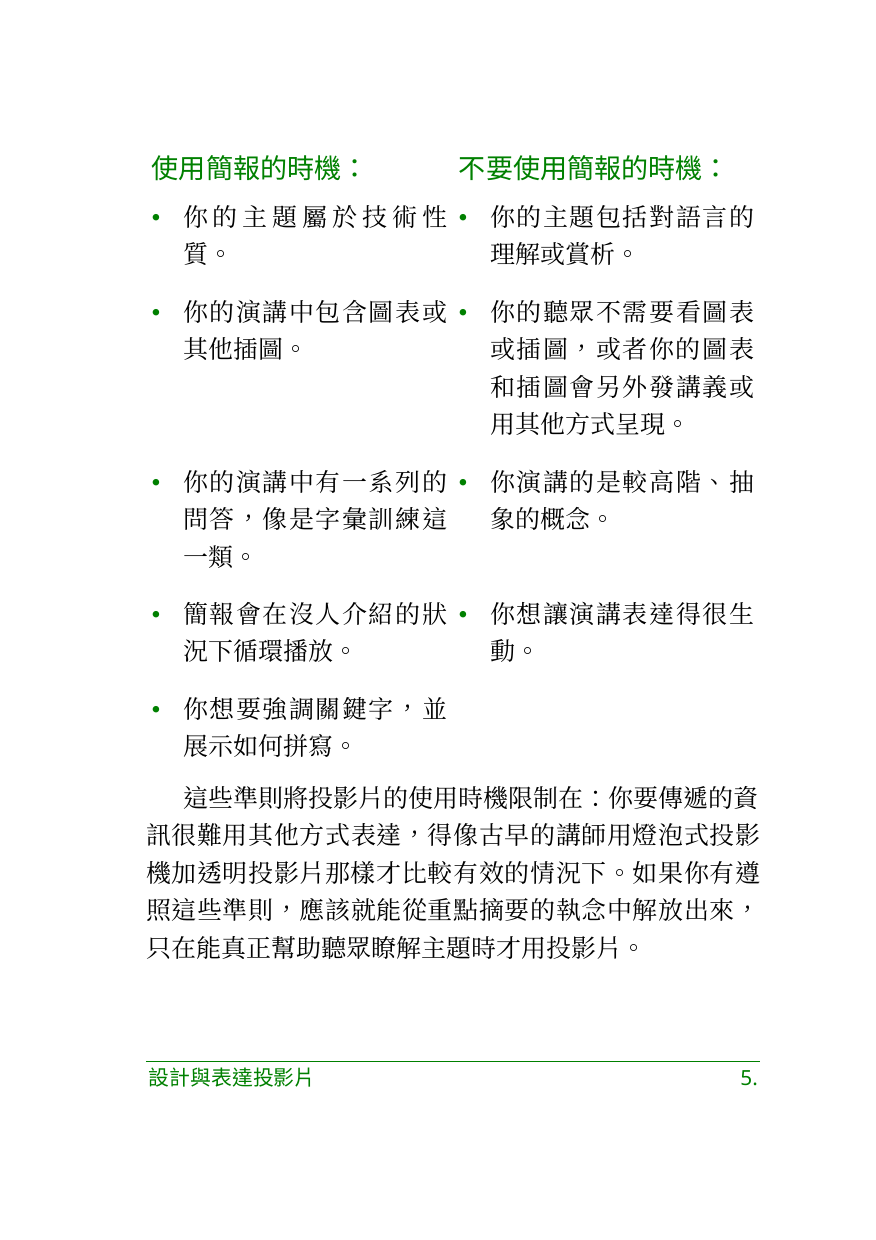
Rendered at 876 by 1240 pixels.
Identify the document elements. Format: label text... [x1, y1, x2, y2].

table_cell 簡報會在沒人介紹的狀況下循環播放。 [146, 588, 453, 682]
table_cell 你的主題屬於技術性質。 [146, 191, 453, 285]
table_header 使用簡報的時機： [146, 146, 453, 191]
table_cell [453, 682, 760, 777]
table_cell 你想要強調關鍵字，並展示如何拼寫。 [146, 682, 453, 777]
table_cell 你演講的是較高階、抽象的概念。 [453, 455, 760, 587]
table_cell 你的演講中包含圖表或其他插圖。 [146, 285, 453, 455]
table_cell 你的聽眾不需要看圖表或插圖，或者你的圖表和插圖會另外發講義或用其他方式呈現。 [453, 285, 760, 455]
table_cell 你想讓演講表達得很生動。 [453, 588, 760, 682]
table_cell 你的演講中有一系列的問答，像是字彙訓練這一類。 [146, 455, 453, 587]
table_header 不要使用簡報的時機： [453, 146, 760, 191]
text 這些準則將投影片的使用時機限制在：你要傳遞的資訊很難用其他方式表達，得像古早的講師用燈泡式投影機加透明投影片那樣才比較有效的情況下。如果你有遵照這些準則，應該就能從重點摘要的執念中解放出來，只在能真正幫助聽眾瞭解主題時才用投影片。 [146, 777, 760, 964]
table_cell 你的主題包括對語言的理解或賞析。 [453, 191, 760, 285]
